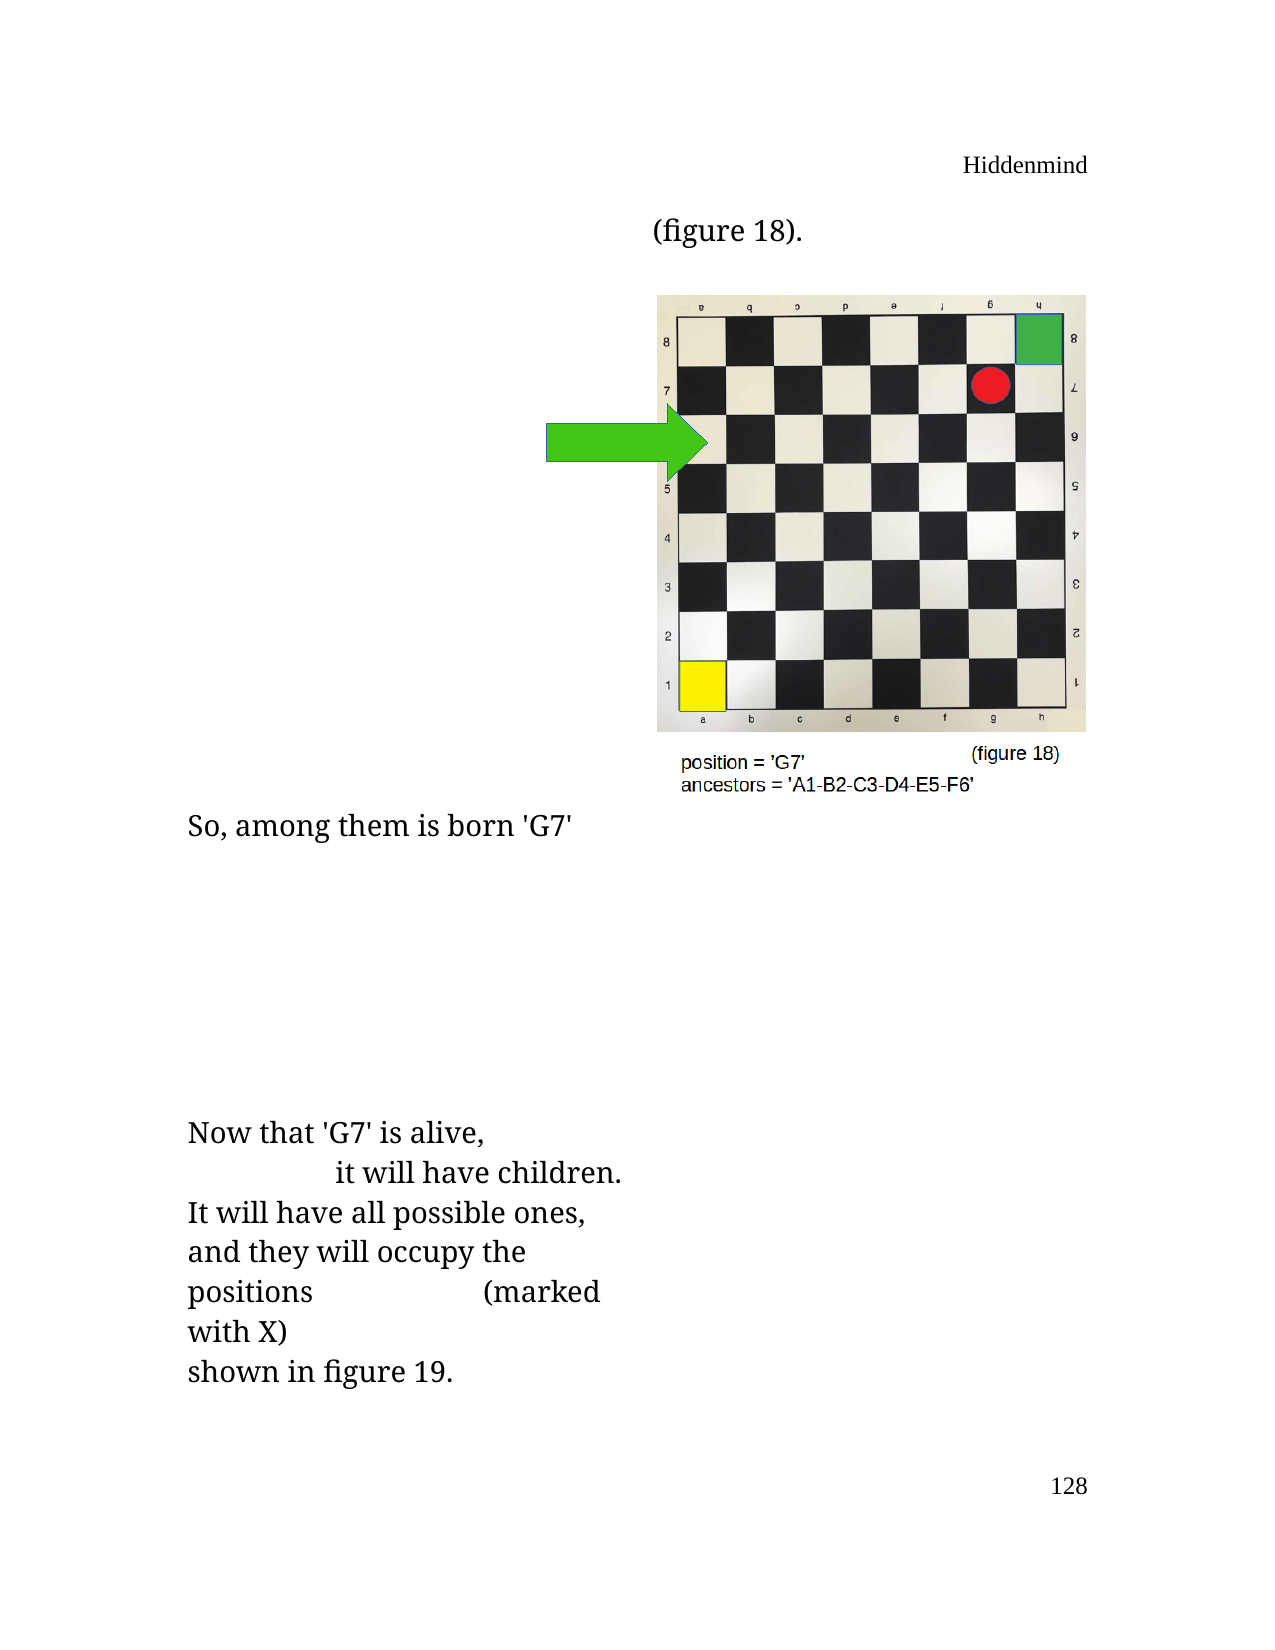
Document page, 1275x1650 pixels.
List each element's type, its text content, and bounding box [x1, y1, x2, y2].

text it will have children. [187, 1152, 622, 1192]
text and they will occupy the positions (marked with X) [187, 1232, 622, 1351]
text It will have all possible ones, [187, 1192, 622, 1232]
text Now that 'G7' is alive, [187, 1113, 622, 1152]
text shown in figure 19. [187, 1351, 622, 1391]
text (figure 18). [652, 210, 1087, 250]
picture [652, 289, 1088, 796]
text So, among them is born 'G7' [187, 805, 622, 845]
